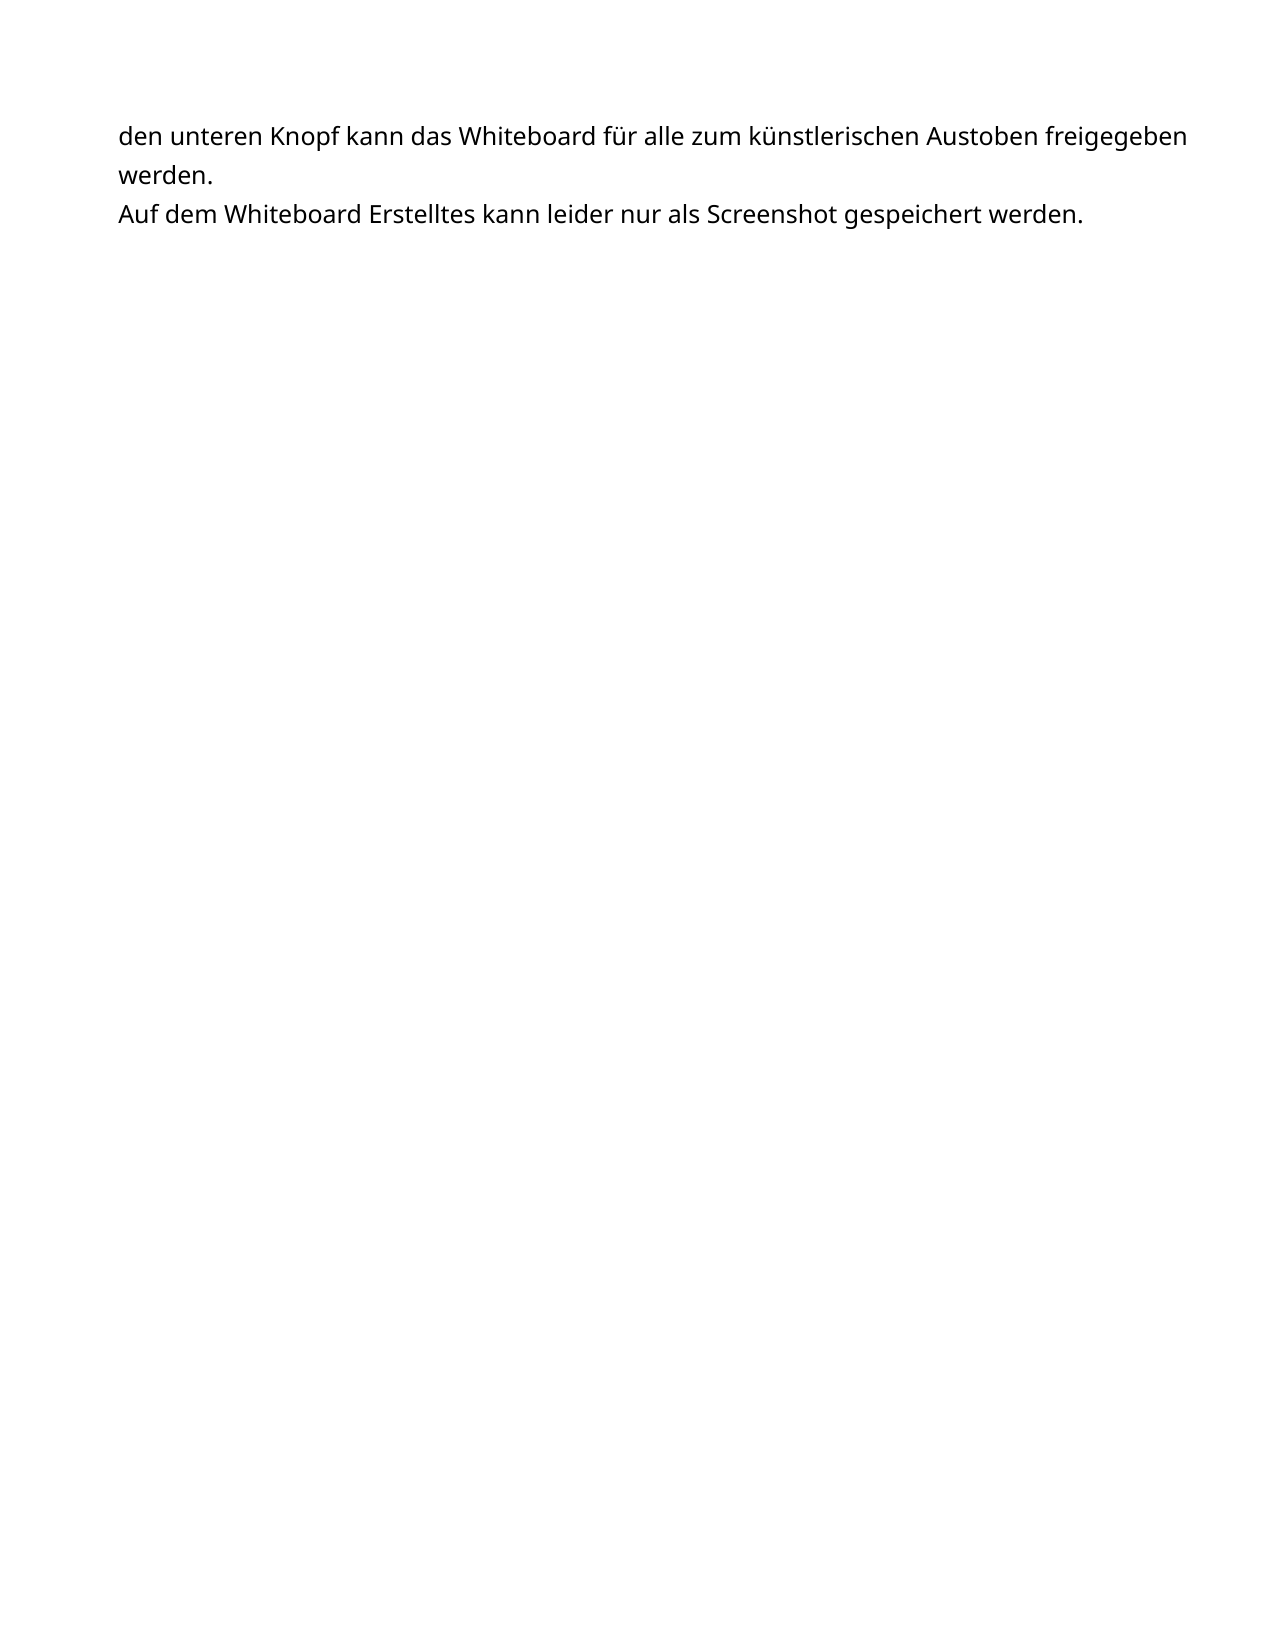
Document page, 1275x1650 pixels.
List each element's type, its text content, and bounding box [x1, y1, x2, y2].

text Auf dem Whiteboard Erstelltes kann leider nur als Screenshot gespeichert werden. [118, 196, 1216, 231]
text den unteren Knopf kann das Whiteboard für alle zum künstlerischen Austoben freigegeben werden. [118, 118, 1216, 191]
